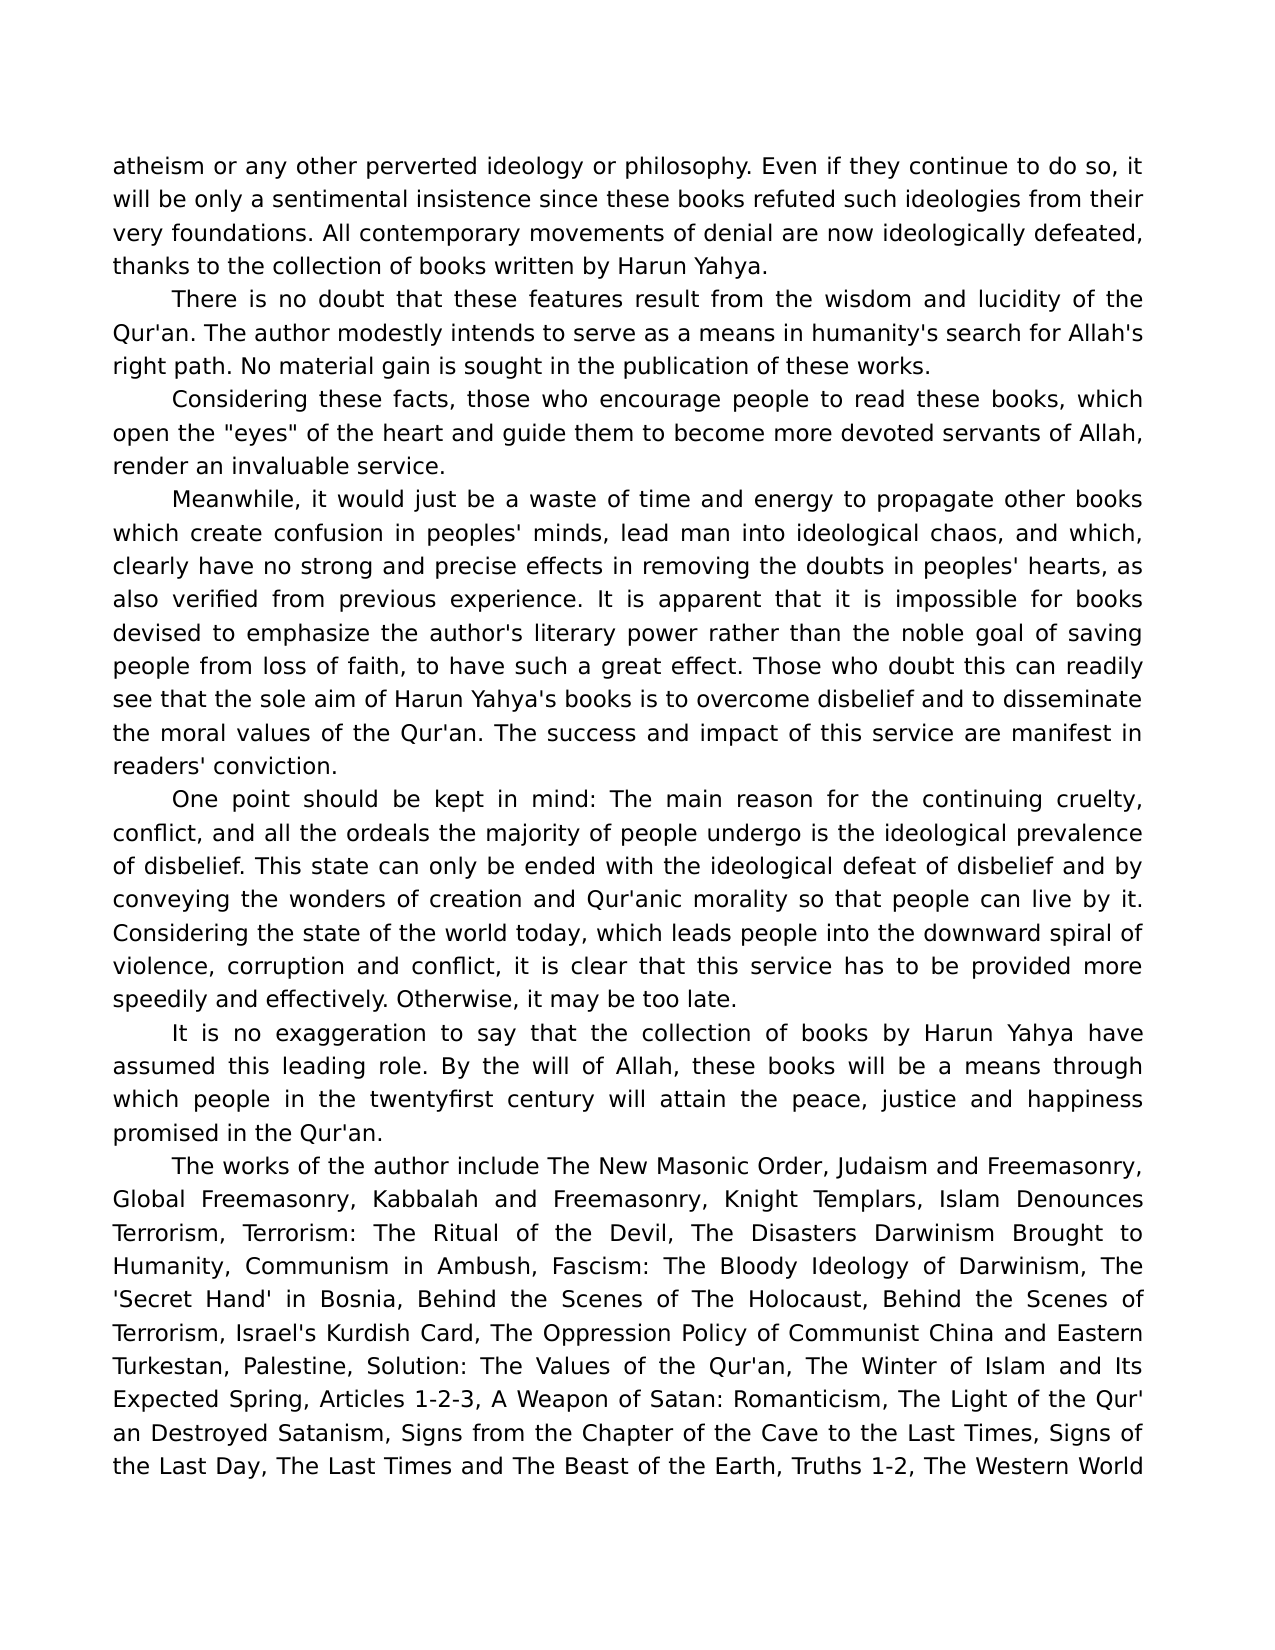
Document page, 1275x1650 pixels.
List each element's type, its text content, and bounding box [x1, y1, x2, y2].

text Considering these facts, those who encourage people to read these books, which open the "eyes" of the heart and guide them to become more devoted servants of Allah, render an invaluable service. [112, 381, 1145, 481]
text Meanwhile, it would just be a waste of time and energy to propagate other books which create confusion in peoples' minds, lead man into ideological chaos, and which, clearly have no strong and precise effects in removing the doubts in peoples' hearts, as also verified from previous experience. It is apparent that it is impossible for books devised to emphasize the author's literary power rather than the noble goal of saving people from loss of faith, to have such a great effect. Those who doubt this can readily see that the sole aim of Harun Yahya's books is to overcome disbelief and to disseminate the moral values of the Qur'an. The success and impact of this service are manifest in readers' conviction. [112, 481, 1145, 781]
text The works of the author include The New Masonic Order, Judaism and Freemasonry, Global Freemasonry, Kabbalah and Freemasonry, Knight Templars, Islam Denounces Terrorism, Terrorism: The Ritual of the Devil, The Disasters Darwinism Brought to Humanity, Communism in Ambush, Fascism: The Bloody Ideology of Darwinism, The 'Secret Hand' in Bosnia, Behind the Scenes of The Holocaust, Behind the Scenes of Terrorism, Israel's Kurdish Card, The Oppression Policy of Communist China and Eastern Turkestan, Palestine, Solution: The Values of the Qur'an, The Winter of Islam and Its Expected Spring, Articles 1-2-3, A Weapon of Satan: Romanticism, The Light of the Qur' an Destroyed Satanism, Signs from the Chapter of the Cave to the Last Times, Signs of the Last Day, The Last Times and The Beast of the Earth, Truths 1-2, The Western World [112, 1148, 1145, 1481]
text atheism or any other perverted ideology or philosophy. Even if they continue to do so, it will be only a sentimental insistence since these books refuted such ideologies from their very foundations. All contemporary movements of denial are now ideologically defeated, thanks to the collection of books written by Harun Yahya. [112, 148, 1145, 281]
text It is no exaggeration to say that the collection of books by Harun Yahya have assumed this leading role. By the will of Allah, these books will be a means through which people in the twentyfirst century will attain the peace, justice and happiness promised in the Qur'an. [112, 1014, 1145, 1148]
text There is no doubt that these features result from the wisdom and lucidity of the Qur'an. The author modestly intends to serve as a means in humanity's search for Allah's right path. No material gain is sought in the publication of these works. [112, 281, 1145, 381]
text One point should be kept in mind: The main reason for the continuing cruelty, conflict, and all the ordeals the majority of people undergo is the ideological prevalence of disbelief. This state can only be ended with the ideological defeat of disbelief and by conveying the wonders of creation and Qur'anic morality so that people can live by it. Considering the state of the world today, which leads people into the downward spiral of violence, corruption and conflict, it is clear that this service has to be provided more speedily and effectively. Otherwise, it may be too late. [112, 781, 1145, 1014]
